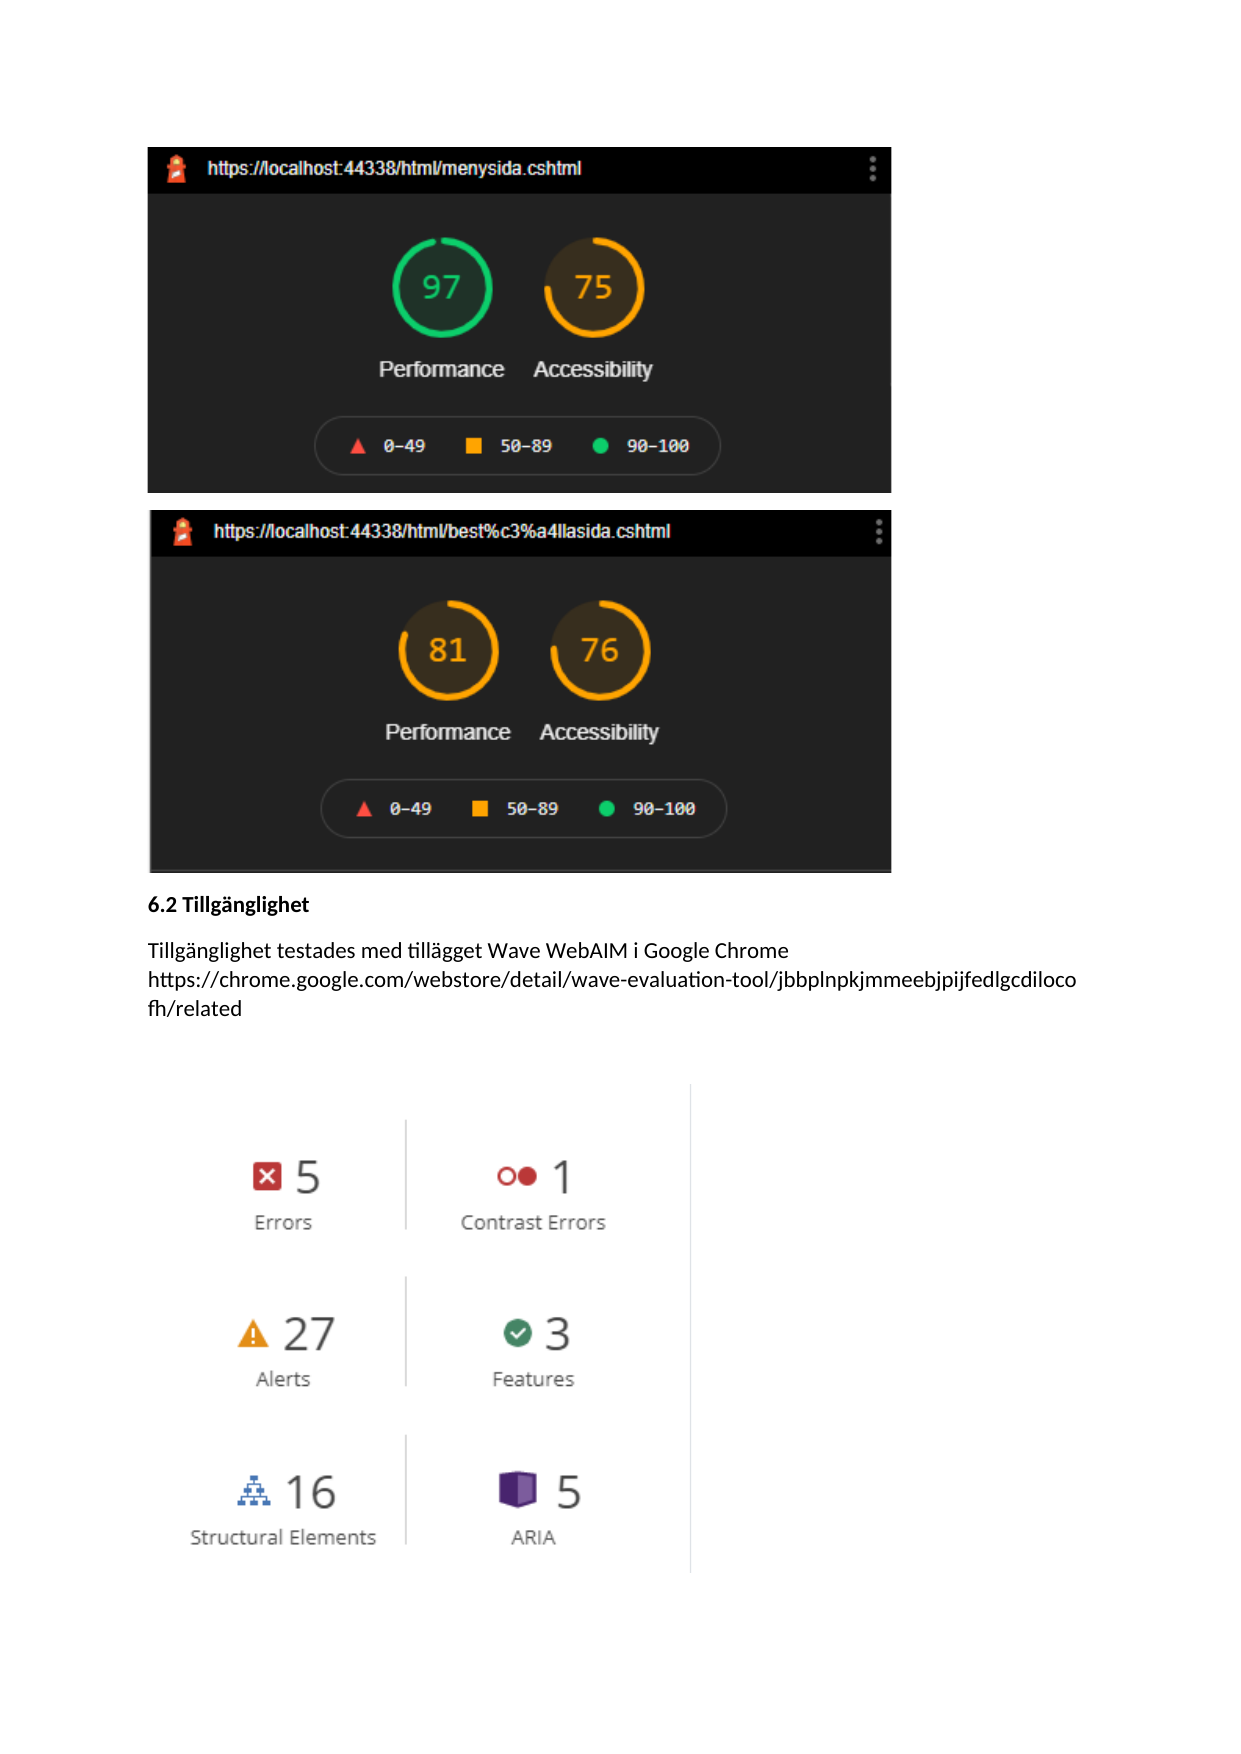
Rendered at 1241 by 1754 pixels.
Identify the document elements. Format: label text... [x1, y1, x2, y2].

text 6.2 Tillgänglighet [148, 890, 1093, 918]
text Tillgänglighet testades med tillägget Wave WebAIM i Google Chrome https://chrome.google.com/webstore/detail/wave-evaluation-tool/jbbplnpkjmmeebjpijfedlgcdilocofh/related [148, 936, 1093, 1022]
